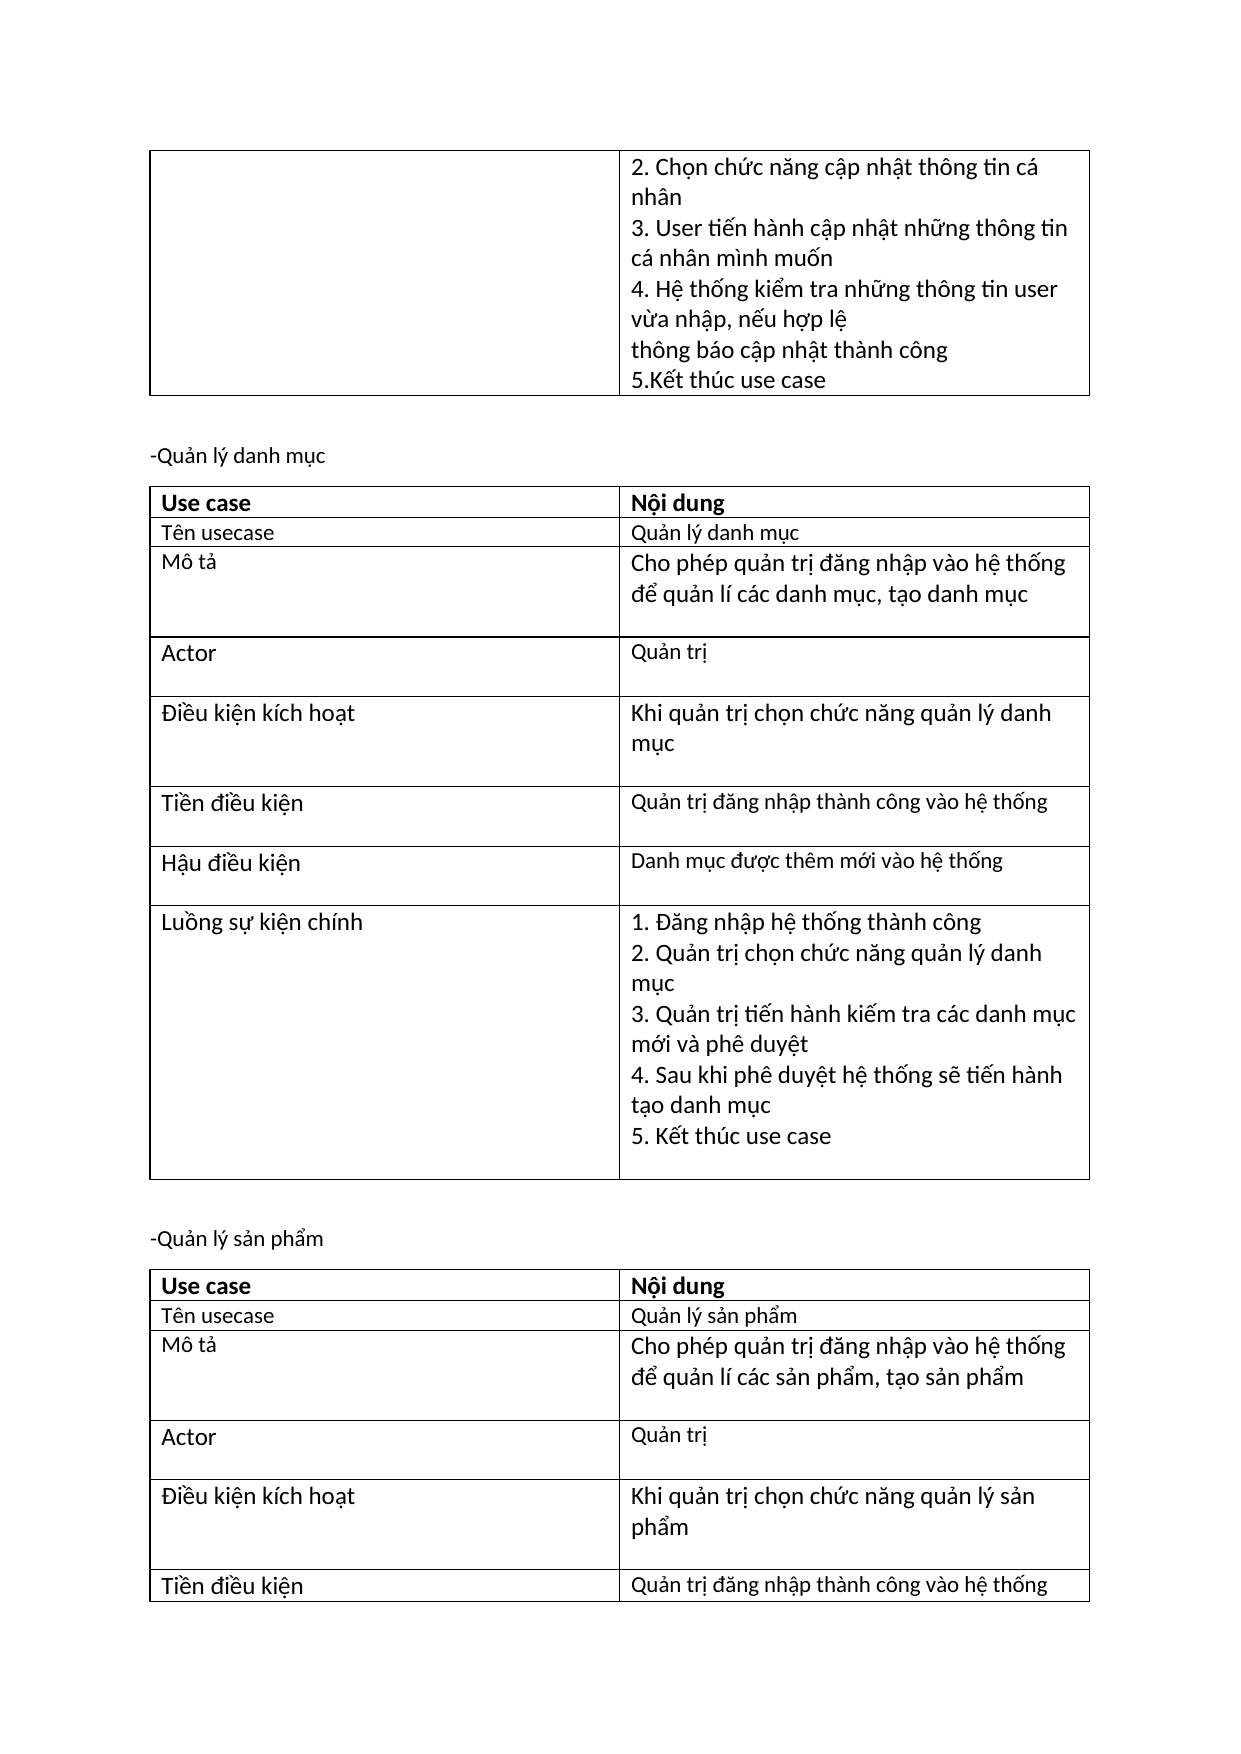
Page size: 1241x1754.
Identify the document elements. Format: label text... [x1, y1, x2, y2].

table_cell Điều kiện kích hoạt [151, 1480, 619, 1569]
table_cell 1. Đăng nhập hệ thống thành công 2. Quản trị chọn chức năng quản lý danh mục 3. Quản trị tiến hành kiếm tra các danh mục mới và phê duyệt 4. Sau khi phê duyệt hệ thống sẽ tiến hành tạo danh mục 5. Kết thúc use case [620, 906, 1089, 1178]
table_cell Actor [151, 1421, 619, 1479]
table_header Use case [151, 1270, 619, 1300]
table_cell Tiền điều kiện [151, 787, 619, 846]
table_cell Luồng sự kiện chính [151, 906, 619, 1178]
table_cell Quản lý danh mục [620, 518, 1089, 546]
table_cell Tên usecase [151, 1301, 619, 1329]
table_cell Mô tả [151, 1331, 619, 1419]
table_header Nội dung [620, 487, 1089, 517]
table_cell [151, 151, 619, 395]
table_cell Quản trị đăng nhập thành công vào hệ thống [620, 787, 1089, 846]
table_cell Quản lý sản phẩm [620, 1301, 1089, 1329]
table_cell Mô tả [151, 547, 619, 636]
text -Quản lý sản phẩm [150, 1224, 1090, 1252]
table_cell Tên usecase [151, 518, 619, 546]
table_cell 2. Chọn chức năng cập nhật thông tin cá nhân 3. User tiến hành cập nhật những thông tin cá nhân mình muốn 4. Hệ thống kiểm tra những thông tin user vừa nhập, nếu hợp lệ thông báo cập nhật thành công 5.Kết thúc use case [620, 151, 1089, 395]
table_cell Quản trị [620, 638, 1089, 696]
table_cell Danh mục được thêm mới vào hệ thống [620, 847, 1089, 905]
table_cell Khi quản trị chọn chức năng quản lý danh mục [620, 697, 1089, 786]
table_cell Actor [151, 638, 619, 696]
text -Quản lý danh mục [150, 441, 1090, 469]
table_header Nội dung [620, 1270, 1089, 1300]
table_header Use case [151, 487, 619, 517]
table_cell Quản trị đăng nhập thành công vào hệ thống [620, 1570, 1089, 1601]
table_cell Cho phép quản trị đăng nhập vào hệ thống để quản lí các sản phẩm, tạo sản phẩm [620, 1331, 1089, 1419]
table_cell Hậu điều kiện [151, 847, 619, 905]
table_cell Quản trị [620, 1421, 1089, 1479]
table_cell Khi quản trị chọn chức năng quản lý sản phẩm [620, 1480, 1089, 1569]
table_cell Tiền điều kiện [151, 1570, 619, 1601]
table_cell Cho phép quản trị đăng nhập vào hệ thống để quản lí các danh mục, tạo danh mục [620, 547, 1089, 636]
table_cell Điều kiện kích hoạt [151, 697, 619, 786]
